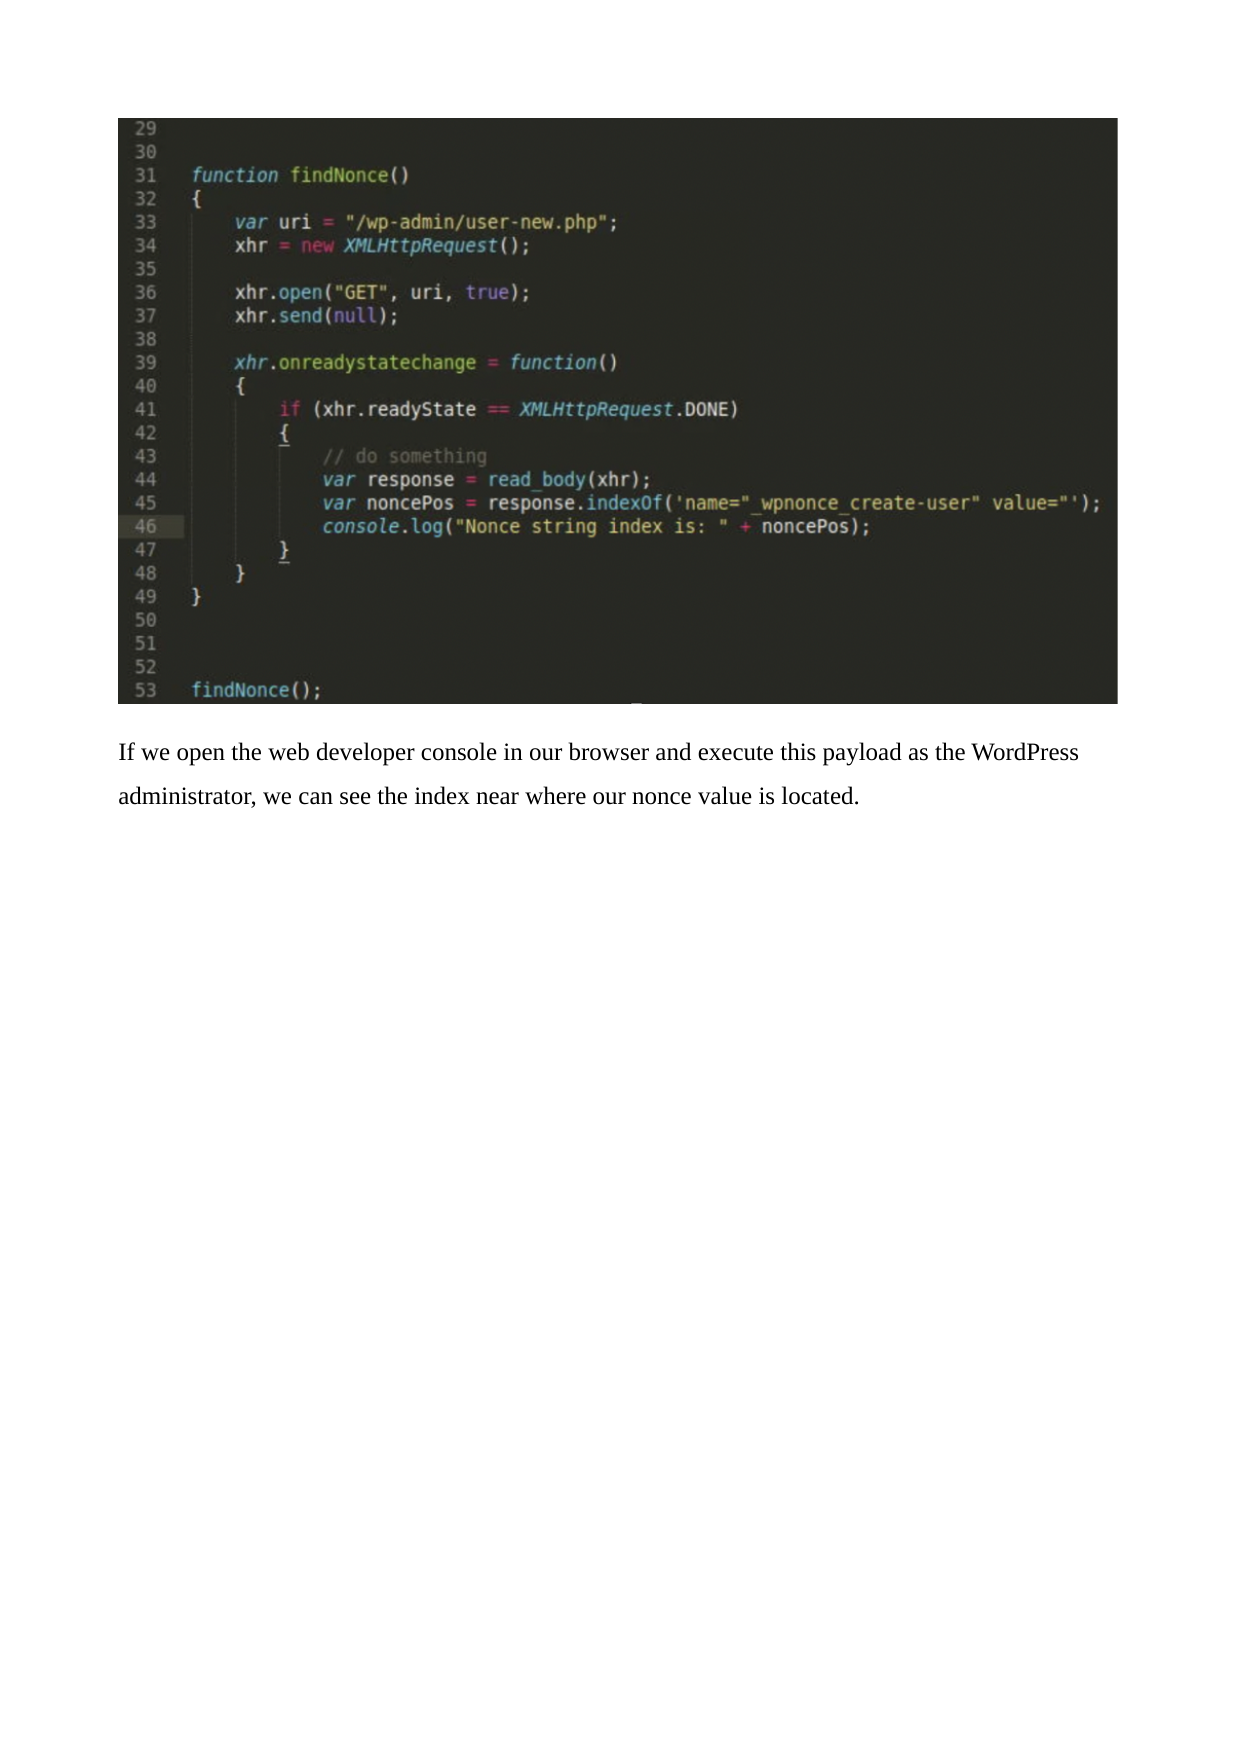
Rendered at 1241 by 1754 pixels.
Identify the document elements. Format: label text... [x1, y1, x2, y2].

picture [118, 118, 1118, 704]
text If we open the web developer console in our browser and execute this payload as the WordPress administrator, we can see the index near where our nonce value is located. [118, 722, 1122, 809]
